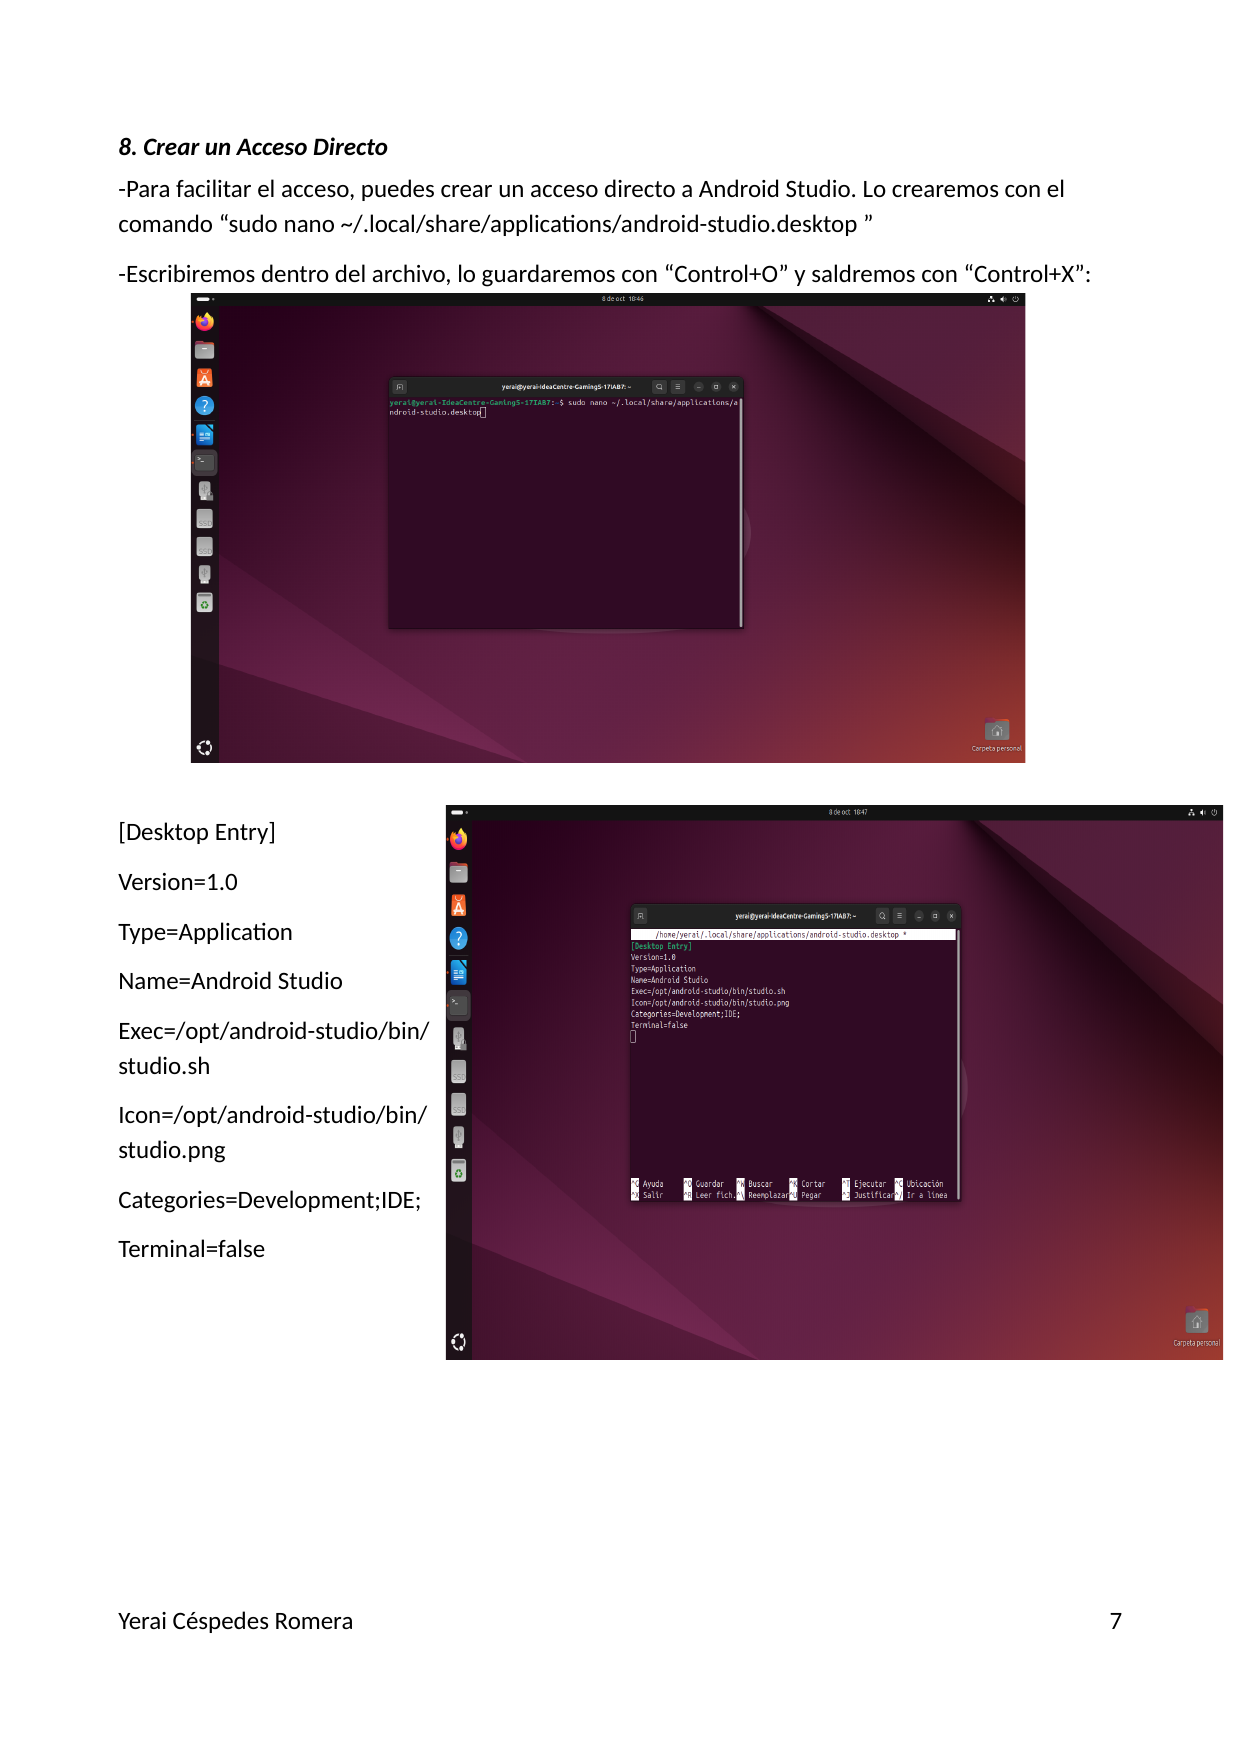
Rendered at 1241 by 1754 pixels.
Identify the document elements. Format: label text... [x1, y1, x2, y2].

picture [445, 805, 1224, 1360]
text Version=1.0 [118, 866, 445, 897]
text -Para facilitar el acceso, puedes crear un acceso directo a Android Studio. Lo crearemos con el comando “sudo nano ~/.local/share/applications/android-studio.desktop ” [118, 174, 1122, 239]
text Icon=/opt/android-studio/bin/studio.png [118, 1099, 445, 1165]
text [Desktop Entry] [118, 817, 445, 847]
subtitle 8. Crear un Acceso Directo [118, 131, 1122, 161]
text Categories=Development;IDE; [118, 1184, 445, 1214]
text Type=Application [118, 916, 445, 946]
text Terminal=false [118, 1234, 445, 1264]
text Name=Android Studio [118, 965, 445, 996]
picture [190, 293, 1026, 763]
text Exec=/opt/android-studio/bin/studio.sh [118, 1015, 445, 1080]
text -Escribiremos dentro del archivo, lo guardaremos con “Control+O” y saldremos con “Control+X”: [118, 258, 1122, 289]
